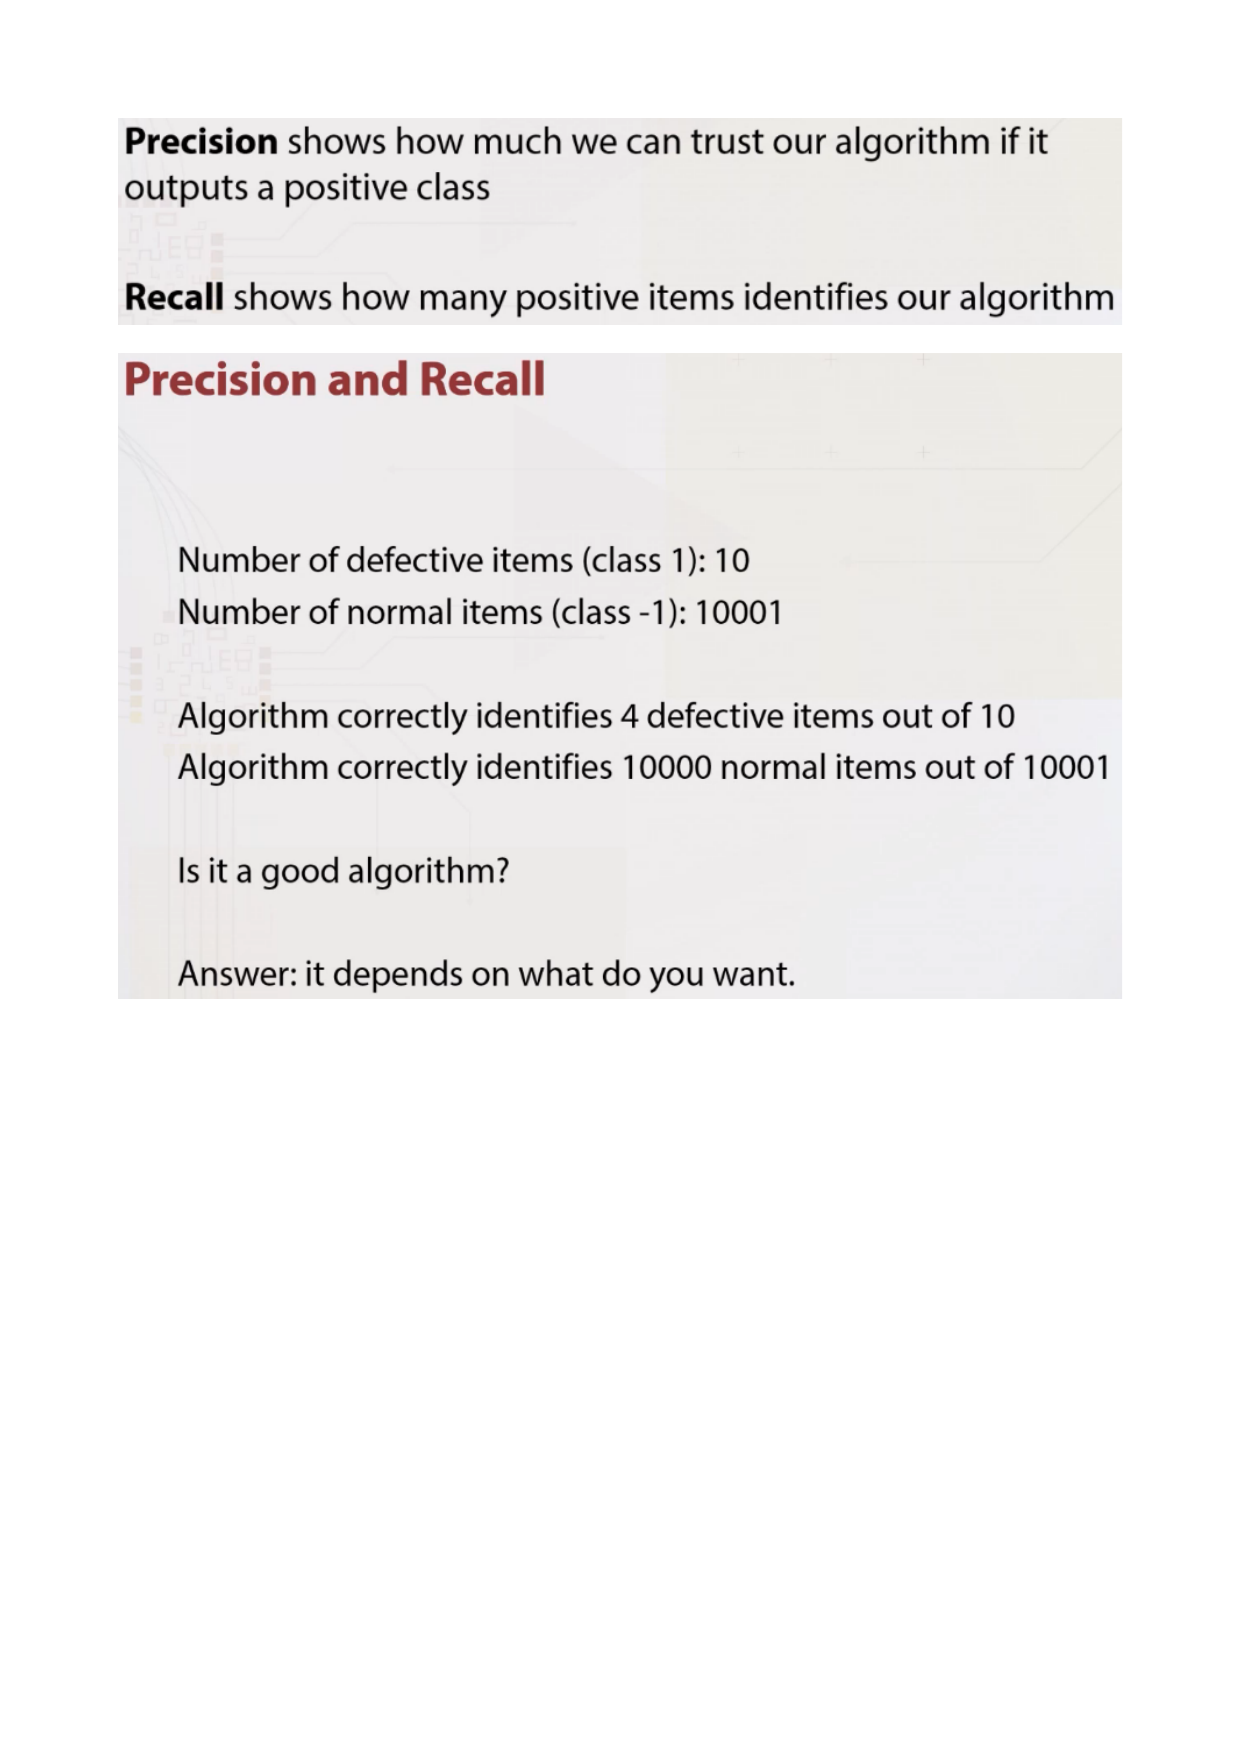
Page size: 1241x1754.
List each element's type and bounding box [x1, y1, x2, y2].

picture [118, 353, 1123, 999]
picture [118, 118, 1123, 325]
